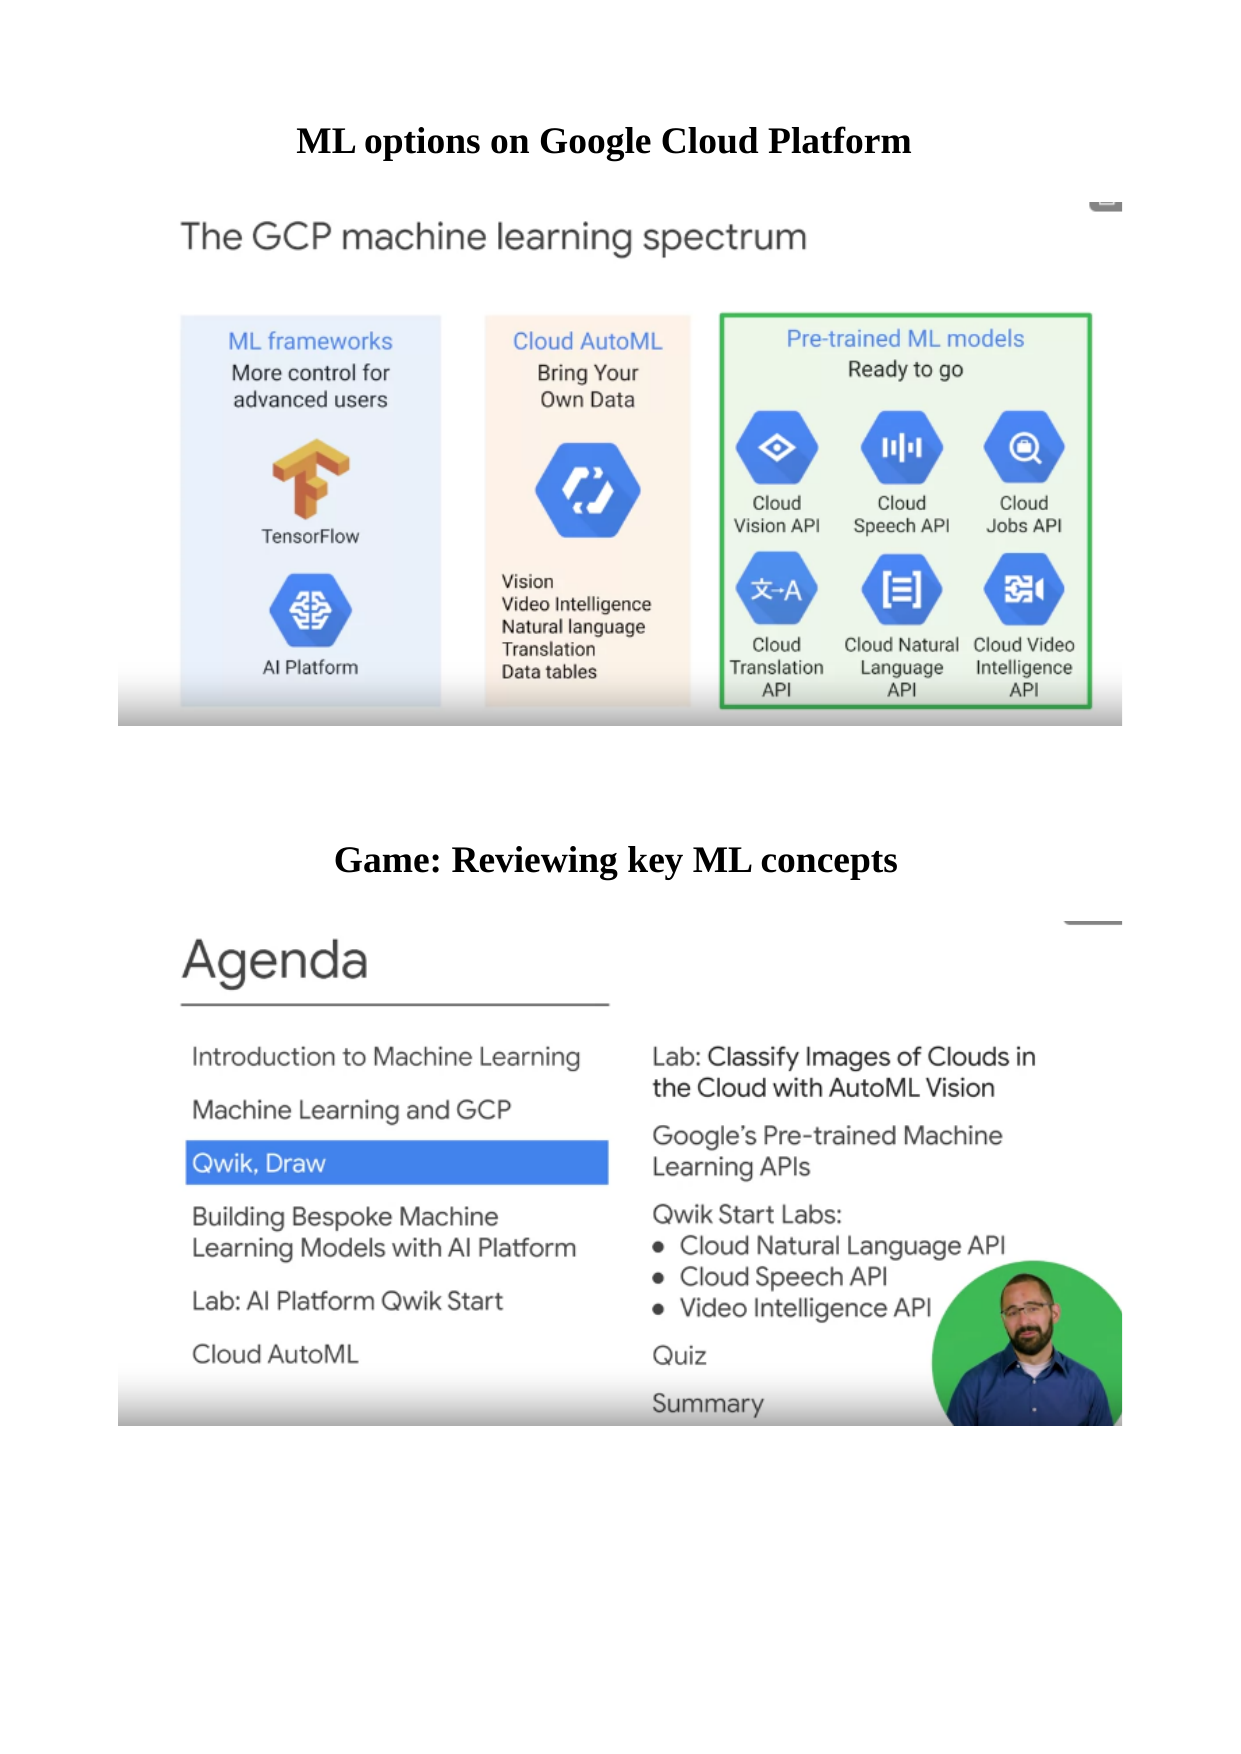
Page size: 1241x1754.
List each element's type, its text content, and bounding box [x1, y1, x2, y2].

subtitle ML options on Google Cloud Platform [118, 118, 1122, 161]
picture [118, 202, 1123, 726]
picture [118, 921, 1123, 1426]
subtitle Game: Reviewing key ML concepts [118, 837, 1122, 880]
